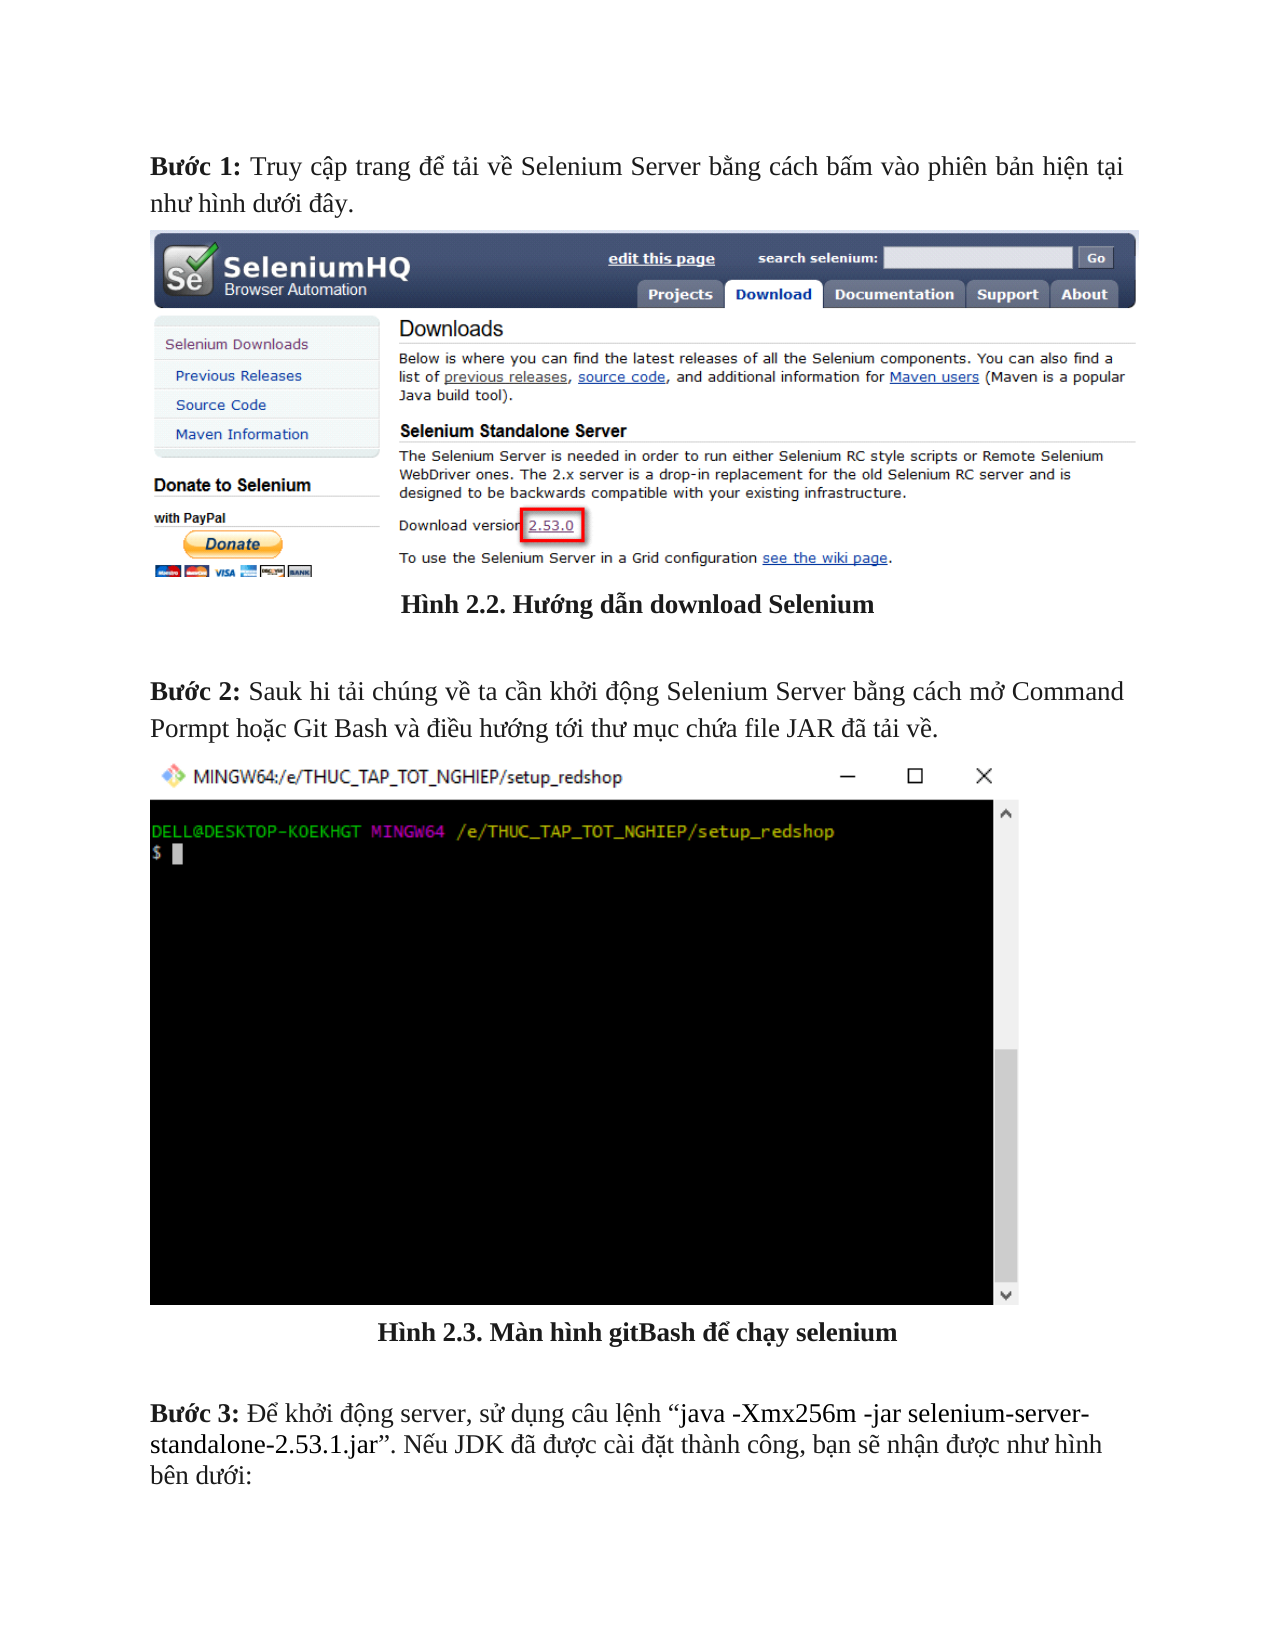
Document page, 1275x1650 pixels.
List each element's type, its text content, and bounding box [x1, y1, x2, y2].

text Hình 2.2. Hướng dẫn download Selenium [150, 588, 1125, 619]
text Bước 1: Truy cập trang để tải về Selenium Server bằng cách bấm vào phiên bản hiện tại như hình dưới đây. [150, 150, 1125, 218]
text Hình 2.3. Màn hình gitBash để chạy selenium [150, 1316, 1125, 1347]
text Bước 3: Để khởi động server, sử dụng câu lệnh “java -Xmx256m -jar selenium-server-standalone-2.53.1.jar”. Nếu JDK đã được cài đặt thành công, bạn sẽ nhận được như hình bên dưới: [150, 1397, 1125, 1490]
text Bước 2: Sauk hi tải chúng về ta cần khởi động Selenium Server bằng cách mở Command Pormpt hoặc Git Bash và điều hướng tới thư mục chứa file JAR đã tải về. [150, 675, 1125, 743]
